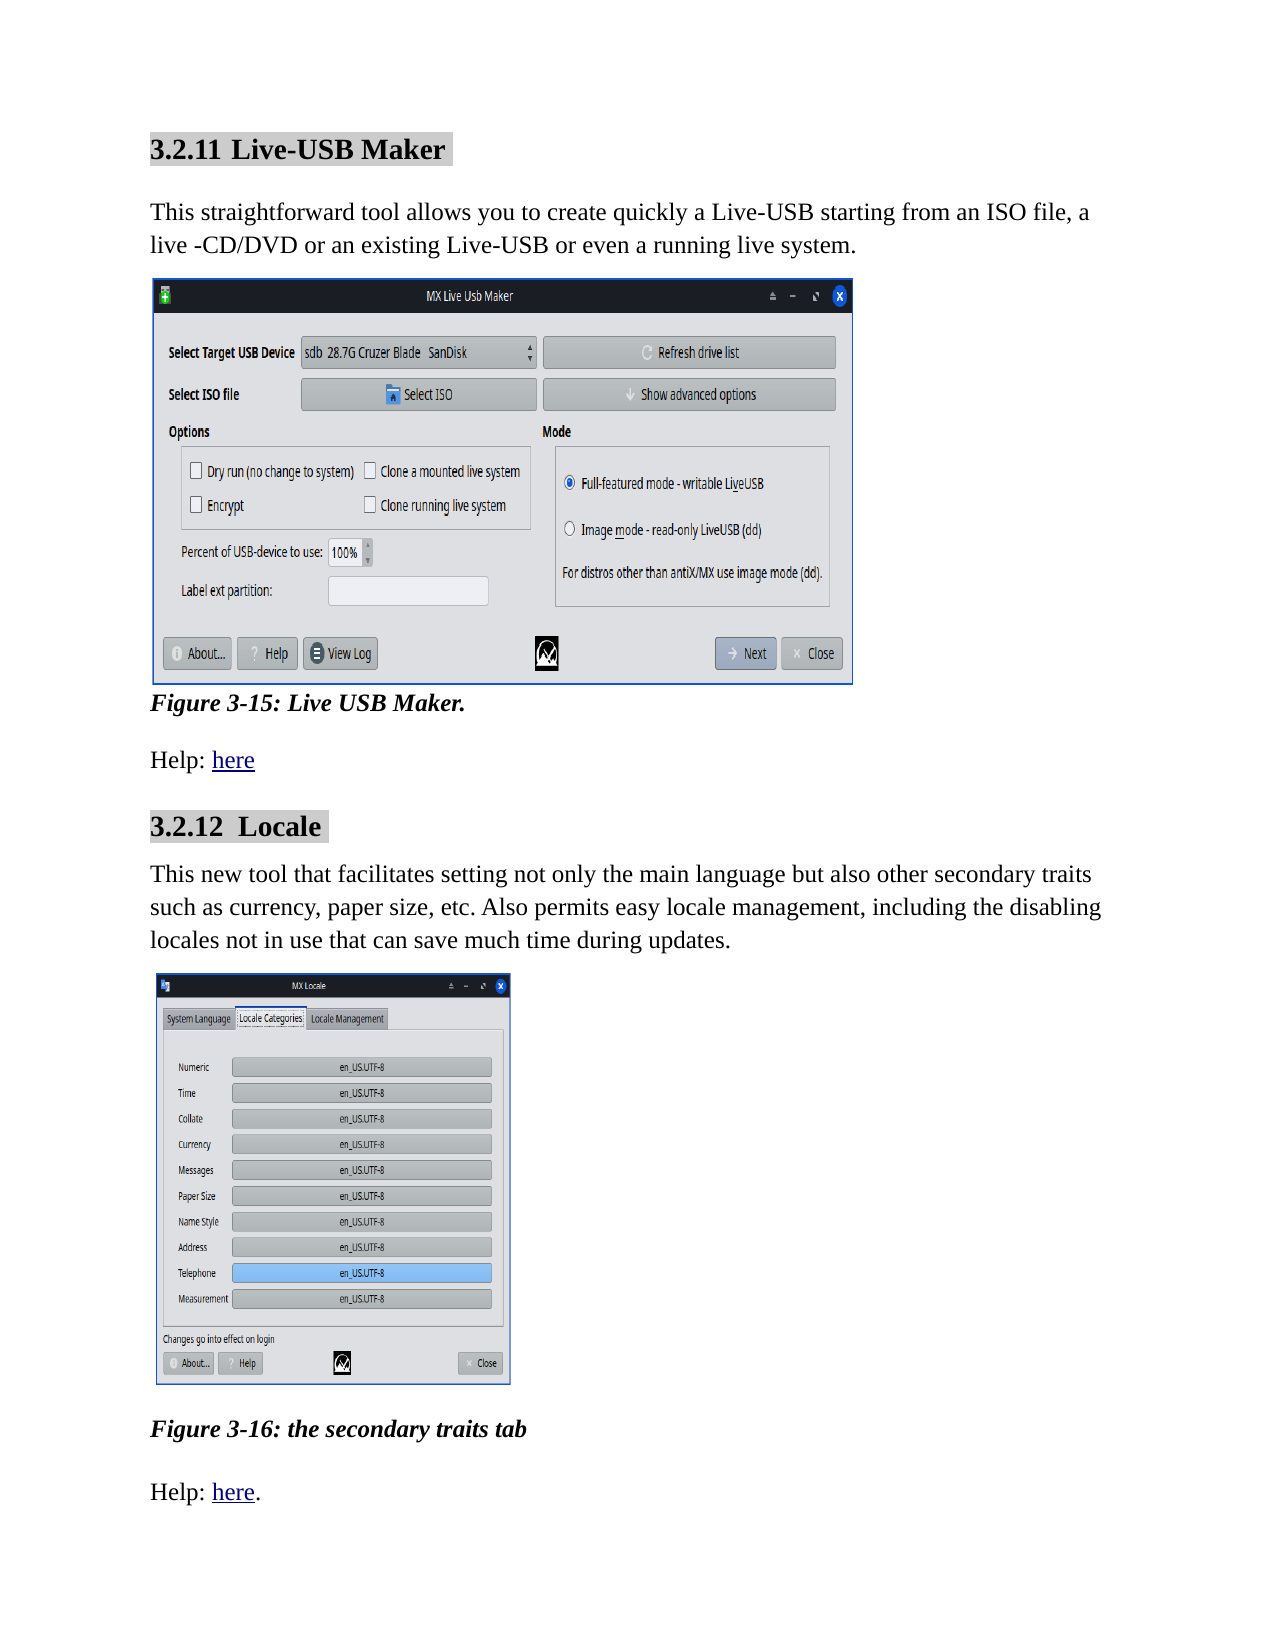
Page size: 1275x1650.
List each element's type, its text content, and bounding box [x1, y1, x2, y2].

text Figure 3-16: the secondary traits tab [150, 1414, 1125, 1443]
text This straightforward tool allows you to create quickly a Live-USB starting from an ISO file, a live -CD/DVD or an existing Live-USB or even a running live system. [150, 197, 1125, 259]
text Help: here. [150, 1477, 1125, 1506]
subtitle 3.2.11 Live-USB Maker [453, 132, 1125, 166]
text Figure 3-15: Live USB Maker. [150, 291, 1125, 717]
text Help: here [150, 745, 1125, 774]
subtitle 3.2.12 Locale [150, 809, 1125, 843]
text This new tool that facilitates setting not only the main language but also other secondary traits such as currency, paper size, etc. Also permits easy locale management, including the disabling locales not in use that can save much time during updates. [150, 859, 1125, 954]
picture [154, 973, 512, 1387]
picture [150, 278, 855, 689]
